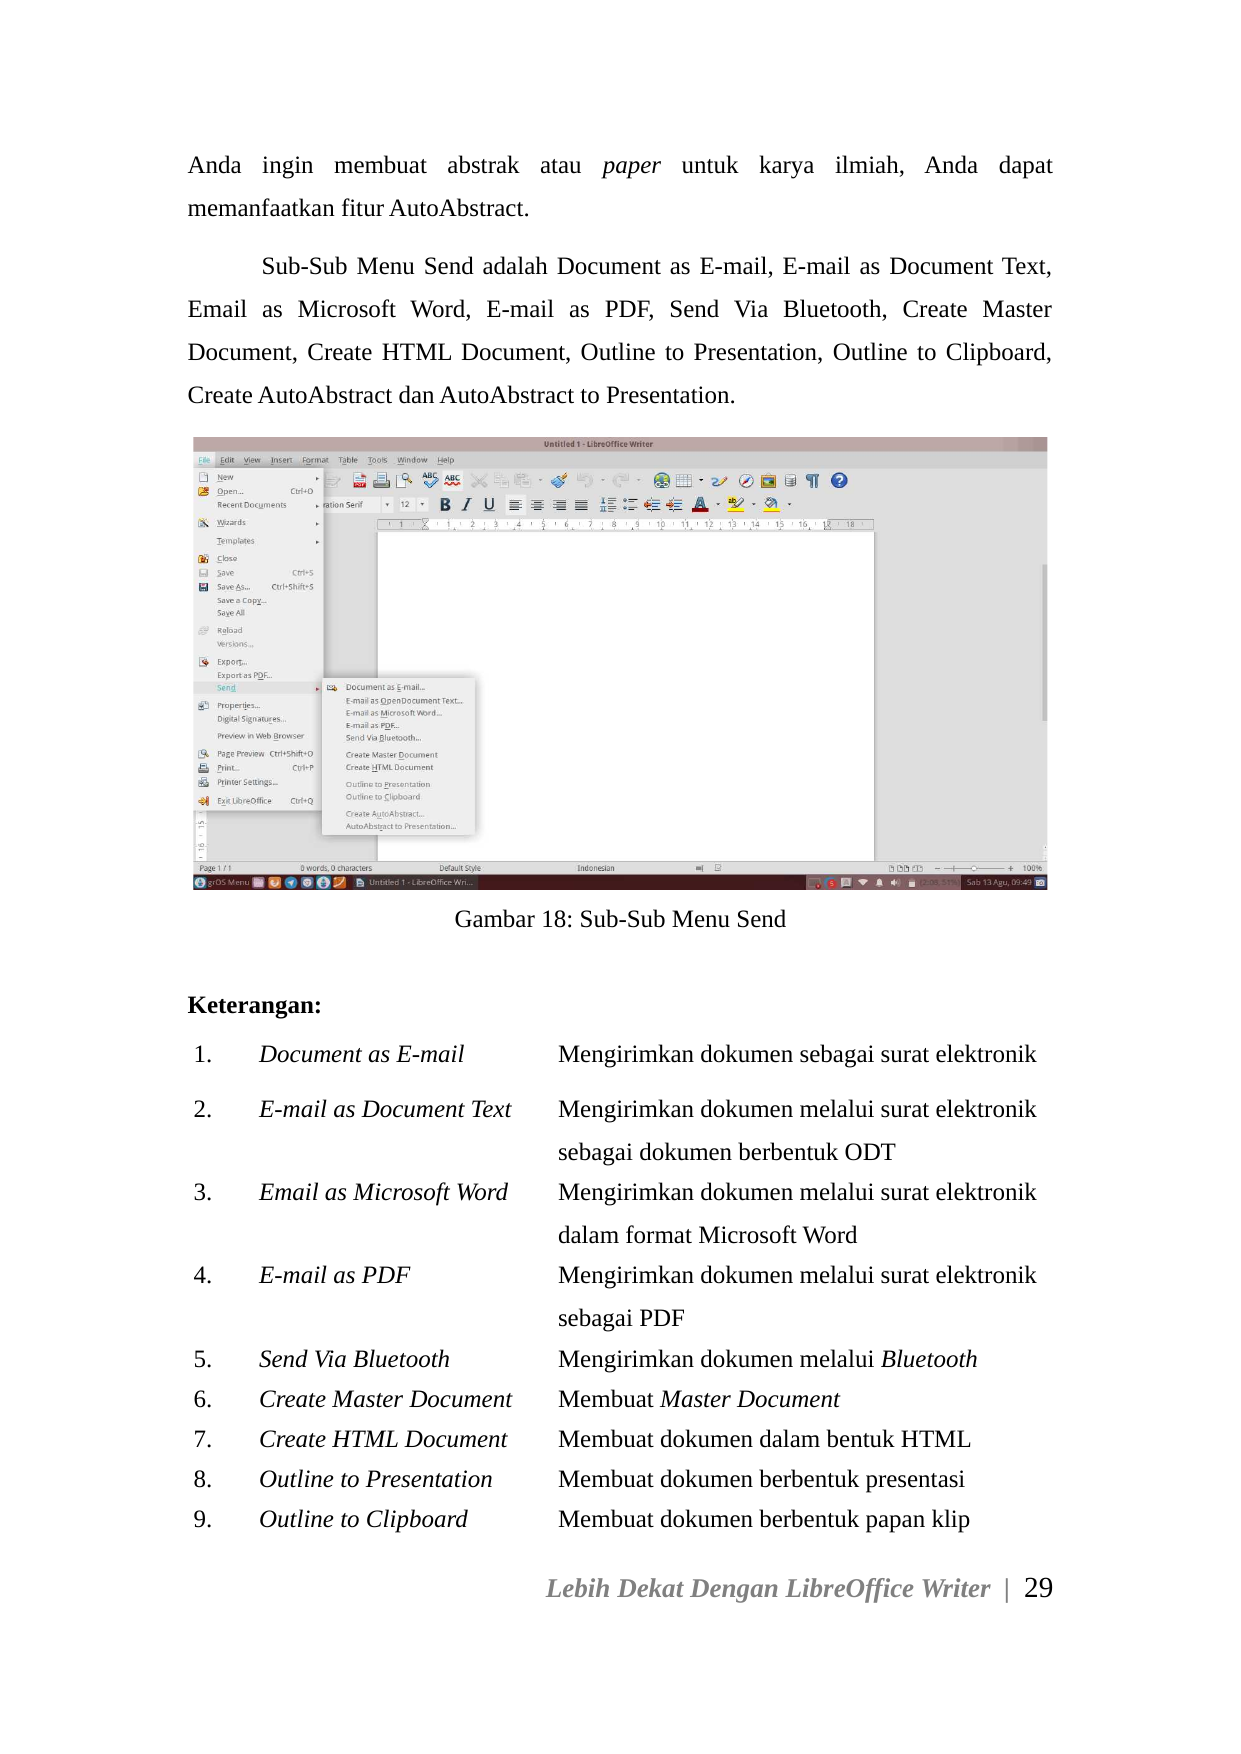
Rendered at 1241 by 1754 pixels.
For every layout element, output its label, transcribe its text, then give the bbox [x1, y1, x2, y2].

table_cell 3. [188, 1171, 253, 1254]
table_cell Send Via Bluetooth [253, 1338, 552, 1378]
picture [193, 437, 1048, 890]
table_cell 2. [188, 1088, 253, 1171]
table_cell Mengirimkan dokumen melalui surat elektronik dalam format Microsoft Word [552, 1171, 1050, 1254]
table_cell 4. [188, 1255, 253, 1338]
text Sub-Sub Menu Send adalah Document as E-mail, E-mail as Document Text, Email as Microsoft Word, E-mail as PDF, Send Via Bluetooth, Create Master Document, Create HTML Document, Outline to Presentation, Outline to Clipboard, Create AutoAbstract dan AutoAbstract to Presentation. [187, 251, 1053, 409]
table_cell 5. [188, 1338, 253, 1378]
table_cell Membuat Master Document [552, 1378, 1050, 1418]
text Keterangan: [187, 990, 1053, 1019]
table_header Mengirimkan dokumen sebagai surat elektronik [552, 1033, 1050, 1088]
table_cell Email as Microsoft Word [253, 1171, 552, 1254]
text Gambar 18: Sub-Sub Menu Send [187, 438, 1053, 932]
table_cell Membuat dokumen berbentuk presentasi [552, 1459, 1050, 1499]
table_cell Mengirimkan dokumen melalui surat elektronik sebagai dokumen berbentuk ODT [552, 1088, 1050, 1171]
table_cell Membuat dokumen dalam bentuk HTML [552, 1418, 1050, 1458]
table_cell Outline to Clipboard [253, 1499, 552, 1539]
text Anda ingin membuat abstrak atau paper untuk karya ilmiah, Anda dapat memanfaatkan fitur AutoAbstract. [187, 150, 1053, 222]
table_cell 6. [188, 1378, 253, 1418]
table_cell 8. [188, 1459, 253, 1499]
table_header Document as E-mail [253, 1033, 552, 1088]
table_cell Outline to Presentation [253, 1459, 552, 1499]
table_cell Membuat dokumen berbentuk papan klip [552, 1499, 1050, 1539]
table_cell 7. [188, 1418, 253, 1458]
table_cell E-mail as PDF [253, 1255, 552, 1338]
table_cell Create HTML Document [253, 1418, 552, 1458]
table_header 1. [188, 1033, 253, 1088]
table_cell Mengirimkan dokumen melalui Bluetooth [552, 1338, 1050, 1378]
table_cell Mengirimkan dokumen melalui surat elektronik sebagai PDF [552, 1255, 1050, 1338]
table_cell E-mail as Document Text [253, 1088, 552, 1171]
table_cell Create Master Document [253, 1378, 552, 1418]
table_cell 9. [188, 1499, 253, 1539]
